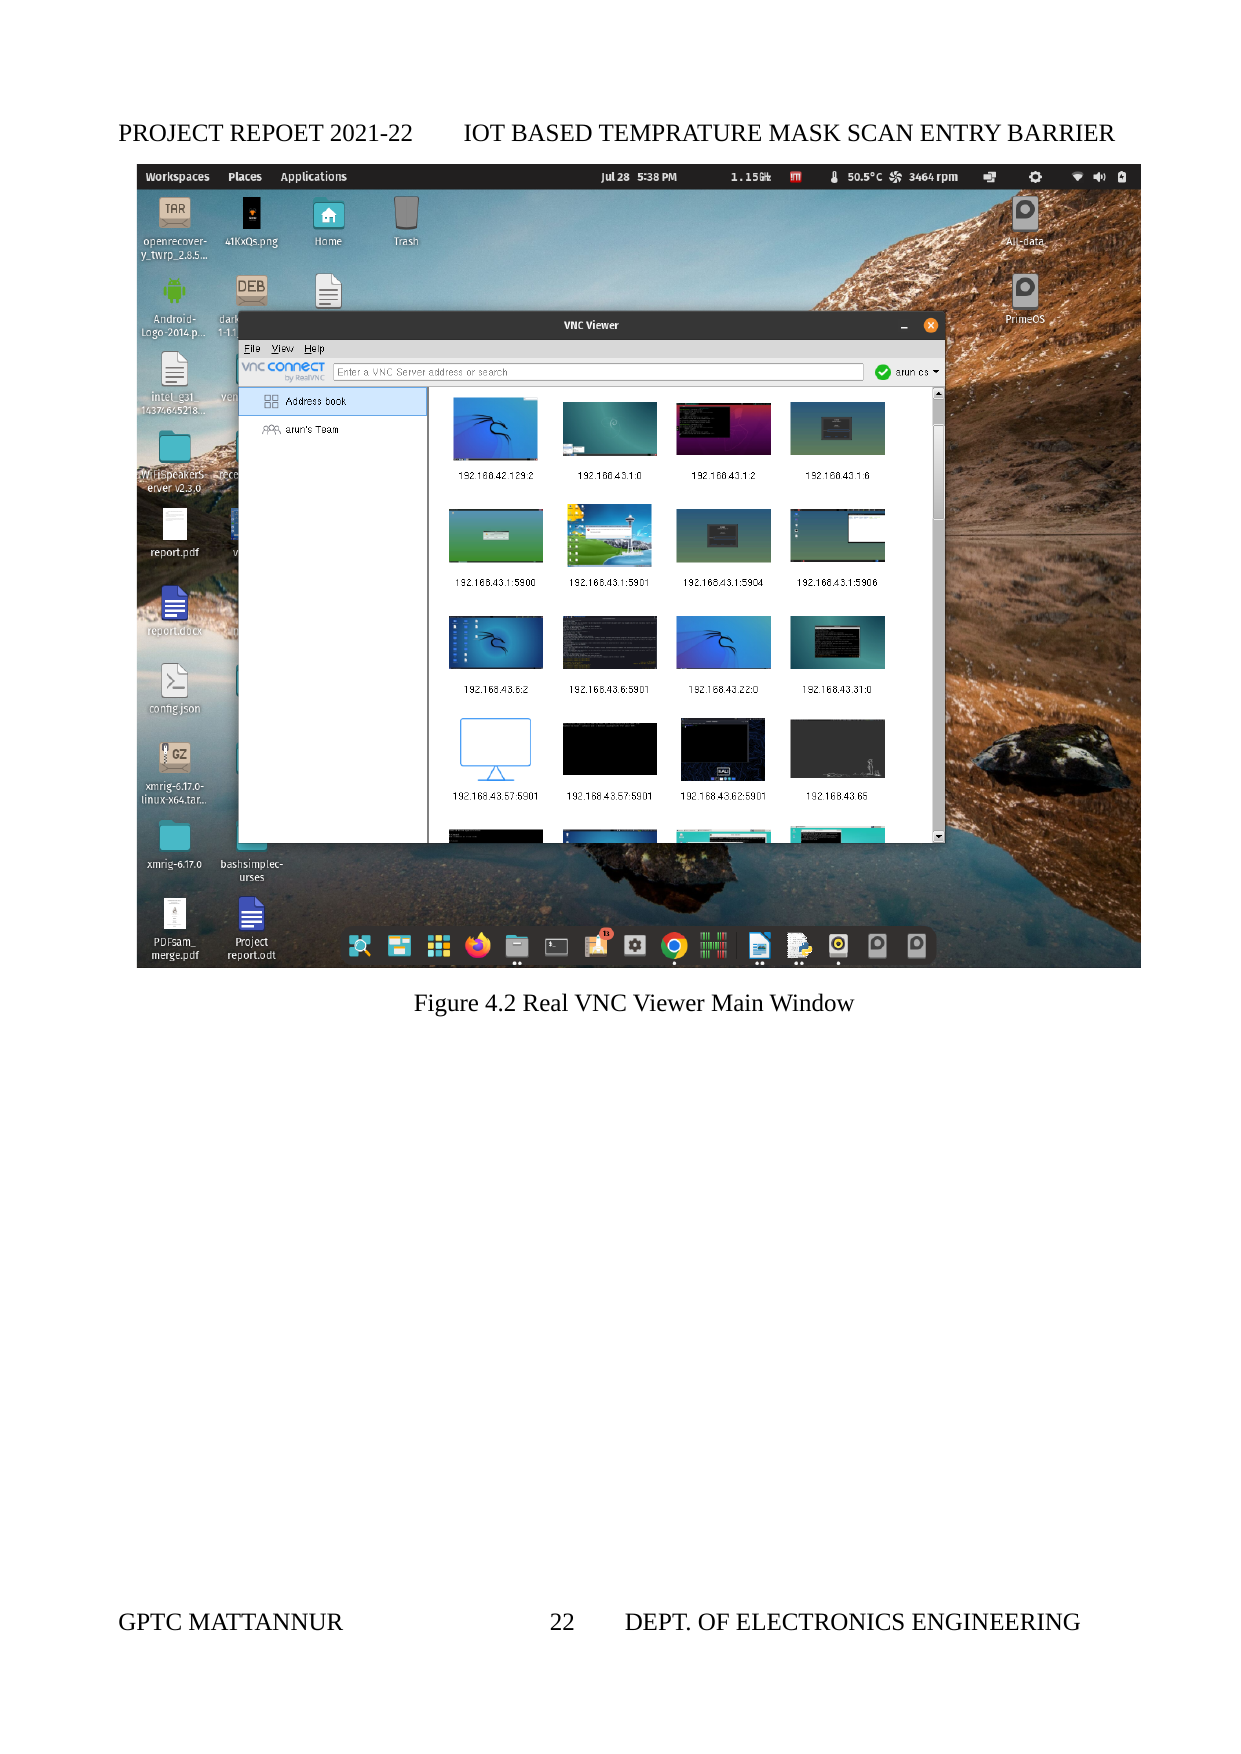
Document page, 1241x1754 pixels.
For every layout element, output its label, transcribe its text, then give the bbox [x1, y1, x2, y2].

picture [136, 164, 1141, 968]
text Figure 4.2 Real VNC Viewer Main Window [118, 176, 1122, 1018]
